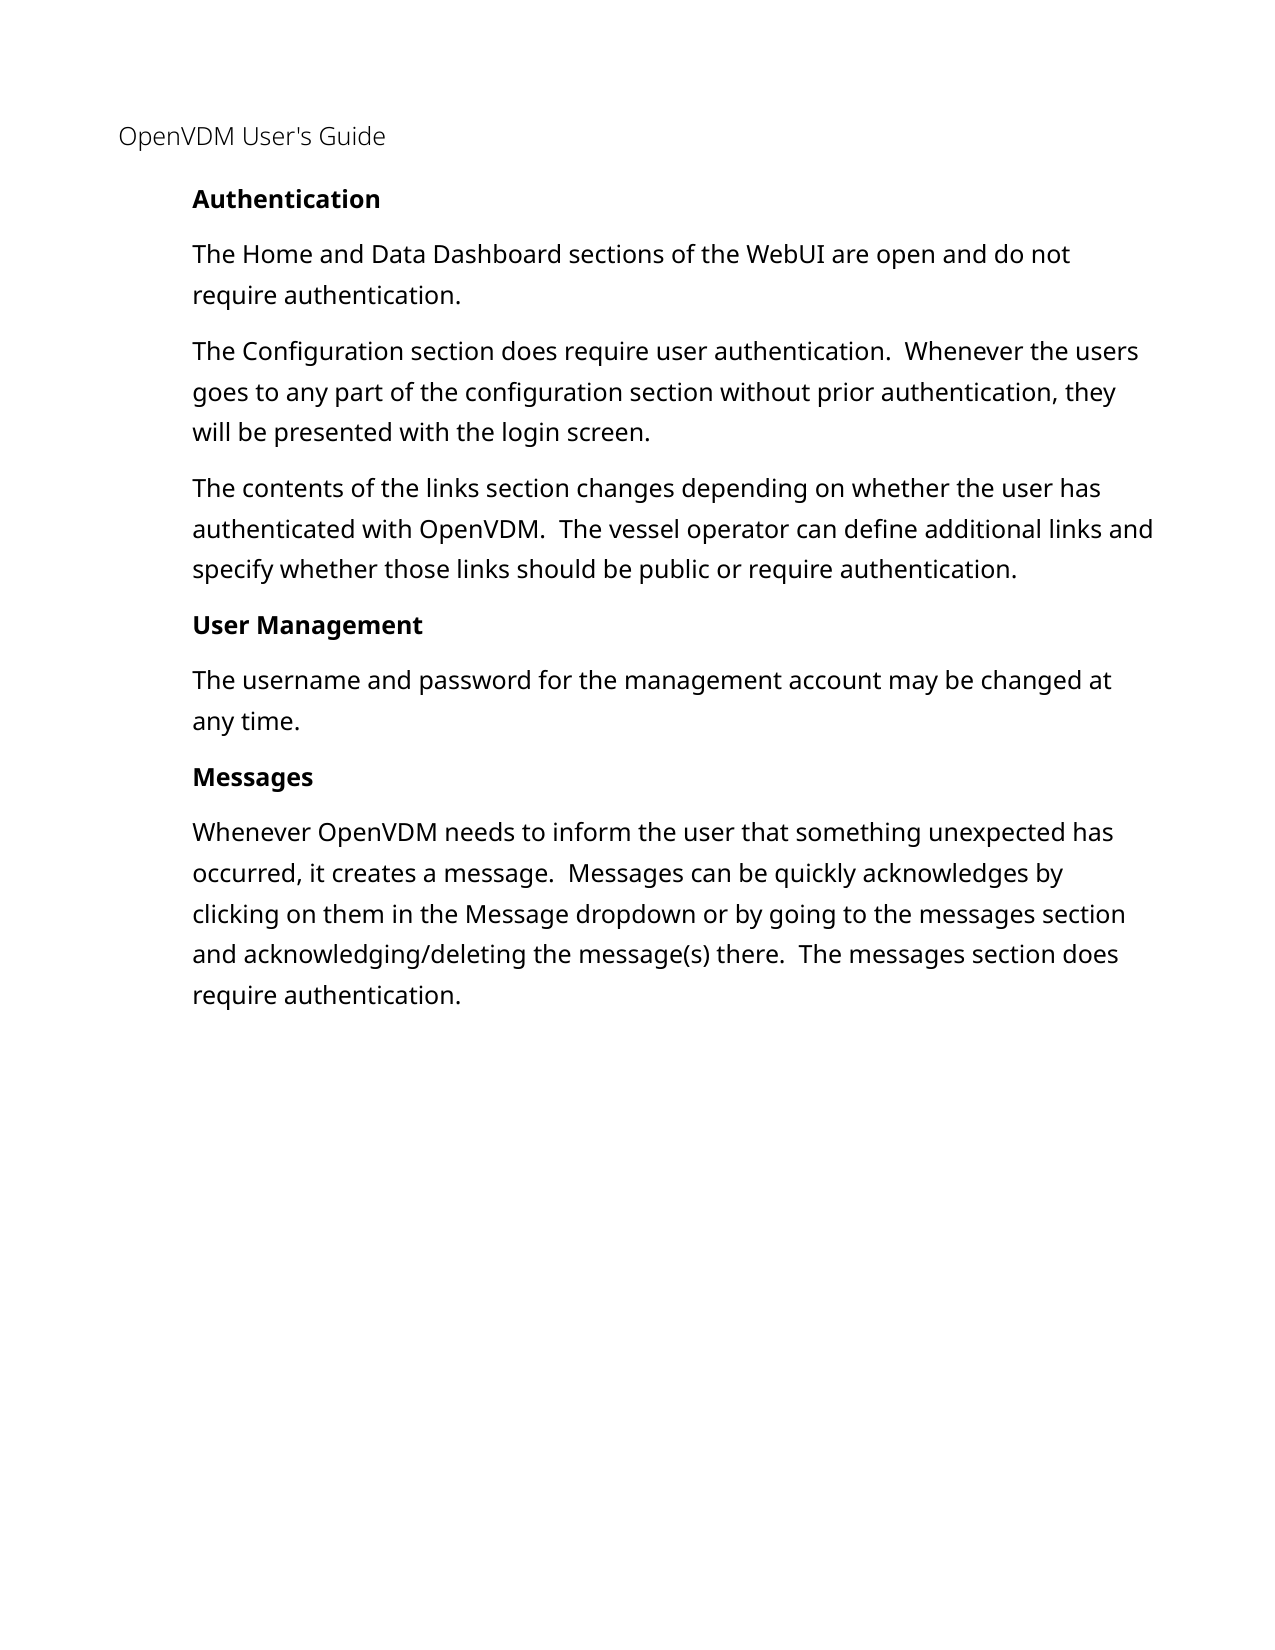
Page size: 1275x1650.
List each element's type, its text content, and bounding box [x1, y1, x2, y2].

text The contents of the links section changes depending on whether the user has authenticated with OpenVDM. The vessel operator can define additional links and specify whether those links should be public or require authentication. [192, 470, 1157, 586]
text User Management [192, 607, 1157, 642]
text The Home and Data Dashboard sections of the WebUI are open and do not require authentication. [192, 237, 1157, 312]
text The Configuration section does require user authentication. Whenever the users goes to any part of the configuration section without prior authentication, they will be presented with the login screen. [192, 333, 1157, 449]
text The username and password for the management account may be changed at any time. [192, 663, 1157, 738]
text Whenever OpenVDM needs to inform the user that something unexpected has occurred, it creates a message. Messages can be quickly acknowledges by clicking on them in the Message dropdown or by going to the messages section and acknowledging/deleting the message(s) there. The messages section does require authentication. [192, 814, 1157, 1012]
text Authentication [192, 182, 1157, 216]
text Messages [192, 759, 1157, 793]
